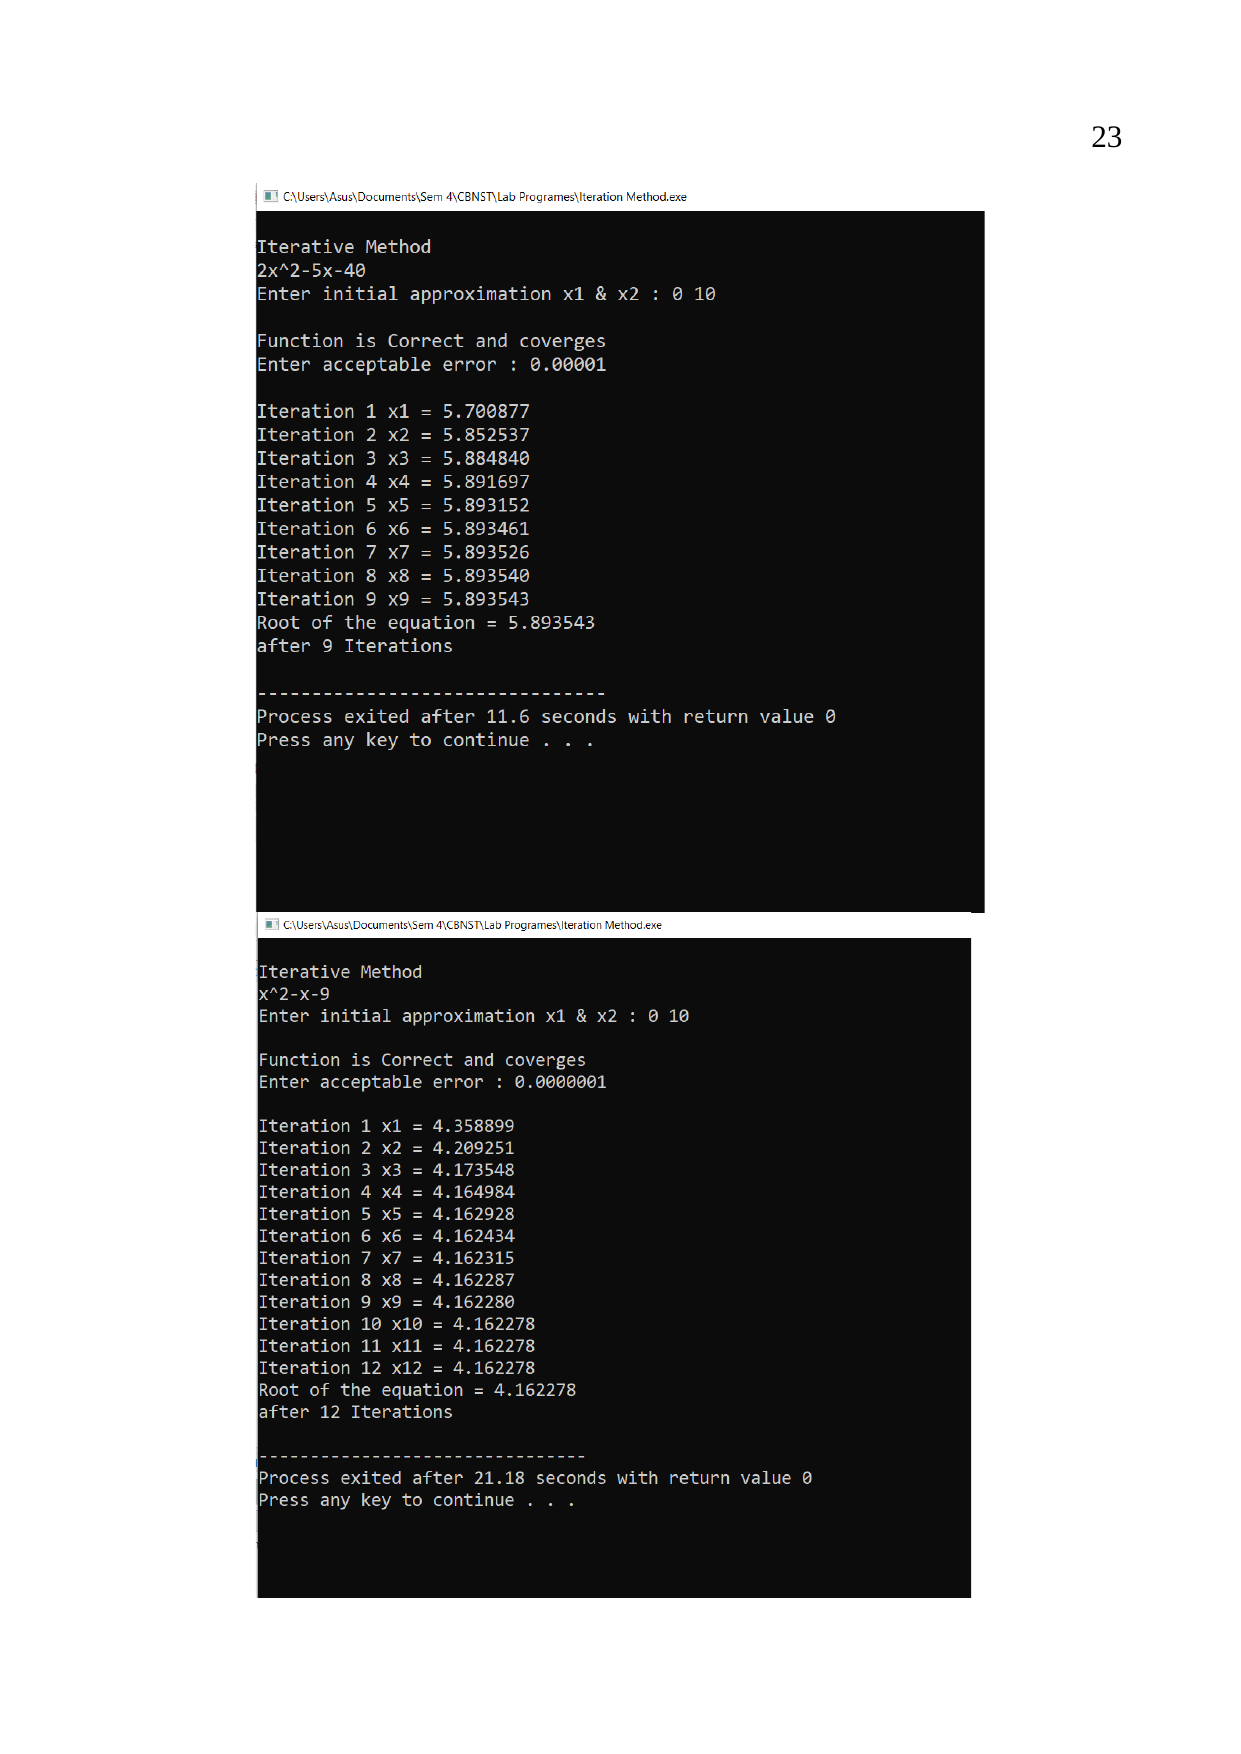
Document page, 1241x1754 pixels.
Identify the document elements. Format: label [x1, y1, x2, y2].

picture [255, 183, 430, 1598]
